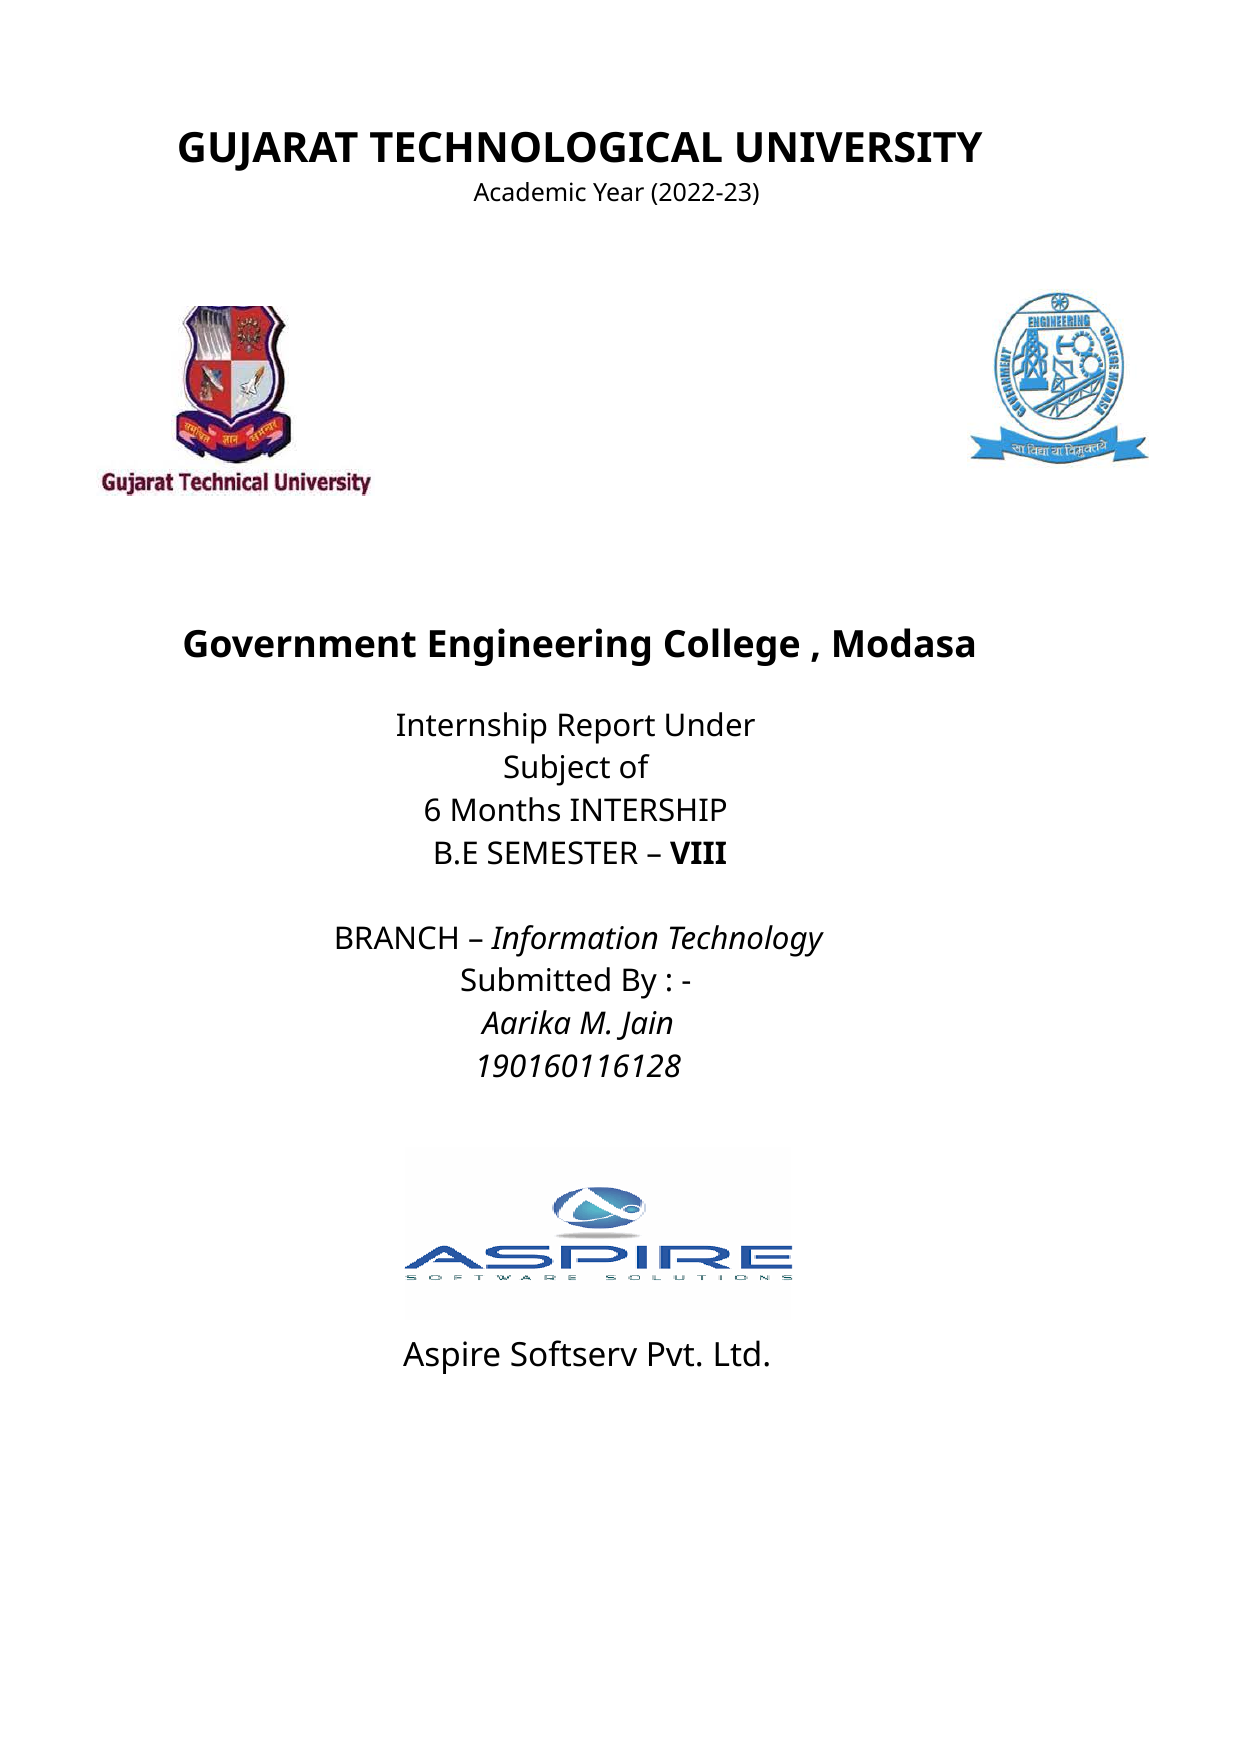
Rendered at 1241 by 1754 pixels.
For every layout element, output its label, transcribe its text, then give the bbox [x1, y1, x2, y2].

picture [96, 306, 375, 496]
text 190160116128 [167, 1044, 992, 1086]
text Government Engineering College , Modasa [167, 618, 992, 669]
text Aspire Softserv Pvt. Ltd. [167, 1330, 992, 1376]
text Internship Report Under [167, 703, 992, 745]
text B.E SEMESTER – VIII [167, 831, 992, 873]
text GUJARAT TECHNOLOGICAL UNIVERSITY Academic Year (2022-23) [167, 118, 992, 209]
text BRANCH – Information Technology [167, 916, 992, 958]
text 6 Months INTERSHIP [167, 788, 992, 831]
text Submitted By : - [167, 958, 992, 1001]
text Aarika M. Jain [167, 1001, 992, 1044]
picture [404, 1147, 793, 1320]
picture [967, 274, 1150, 483]
text Subject of [167, 745, 992, 788]
